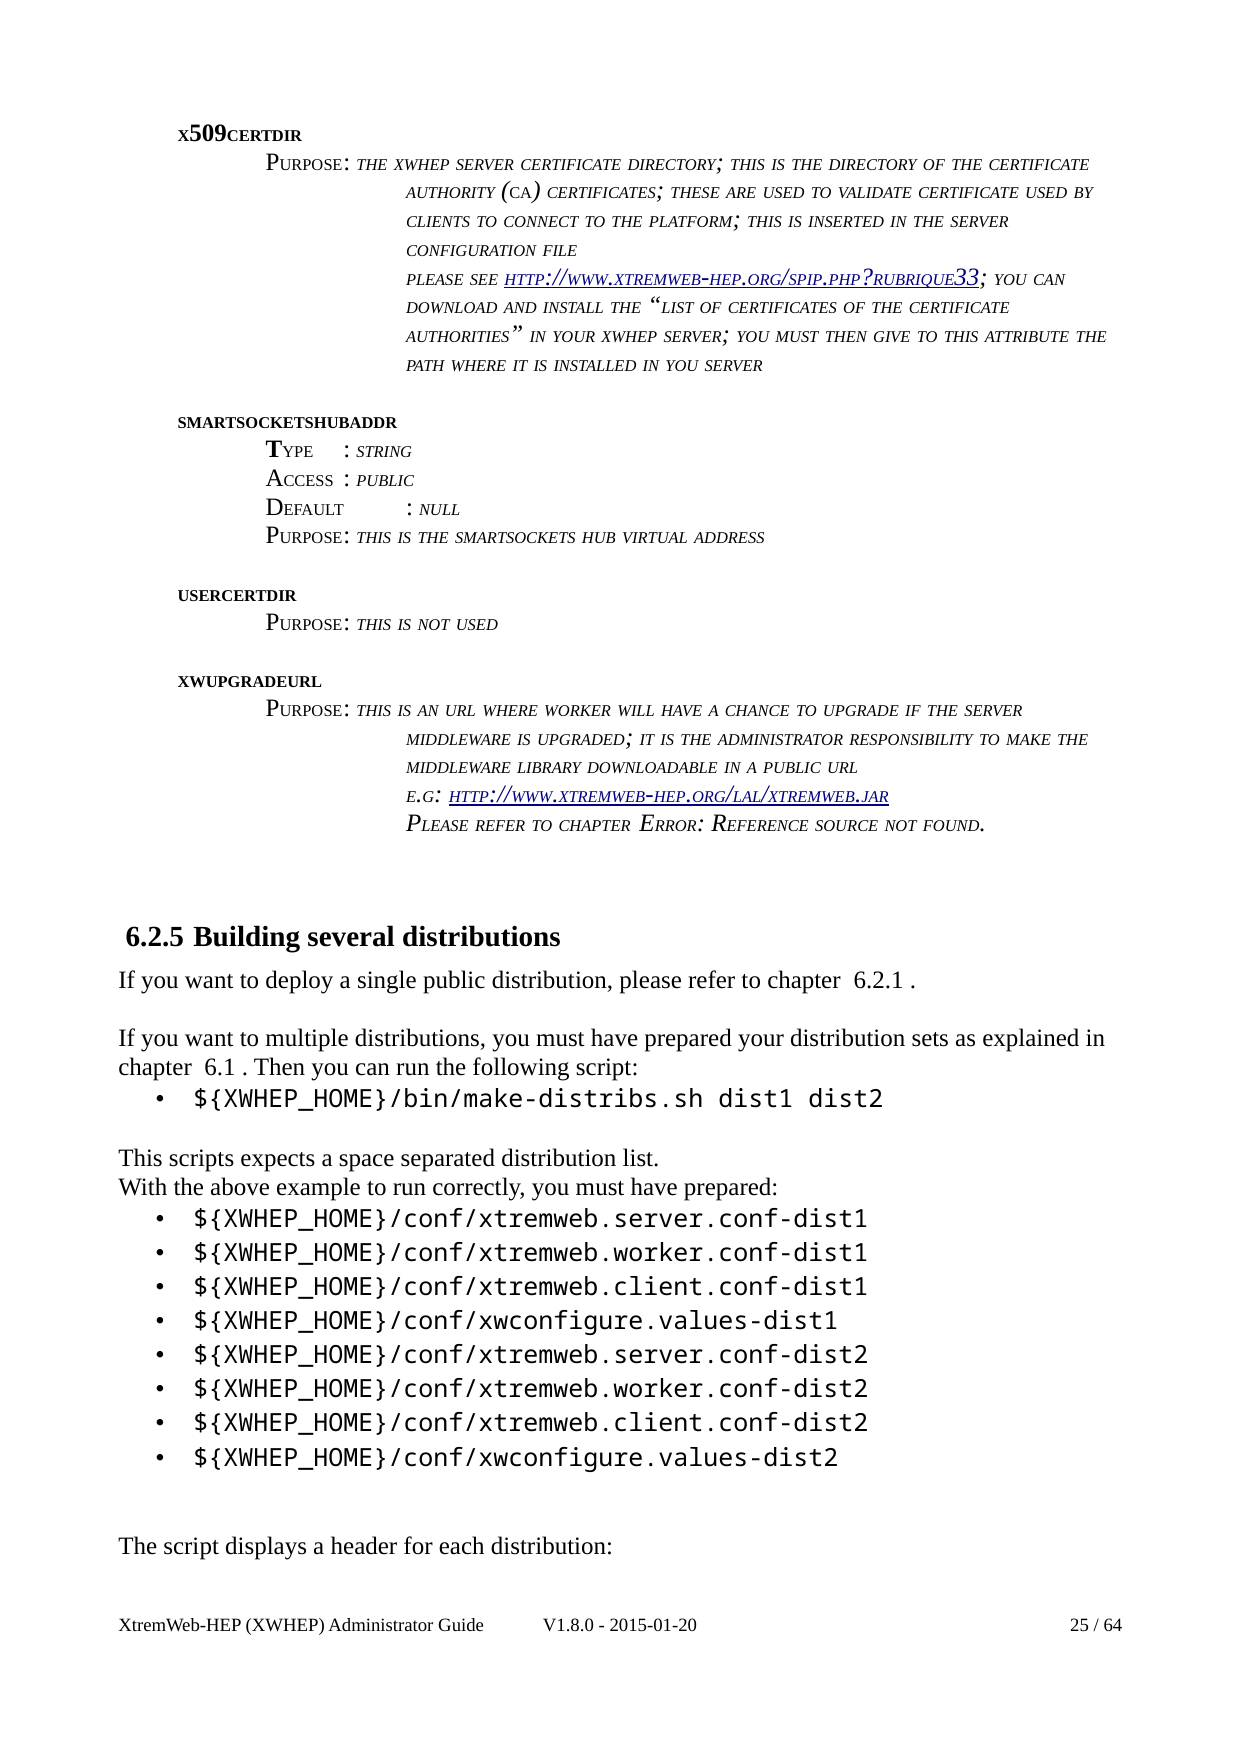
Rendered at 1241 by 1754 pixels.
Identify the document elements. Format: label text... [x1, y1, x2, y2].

text usercertdir [177, 578, 1122, 607]
text Default : null [265, 492, 1122, 521]
text Purpose : this is the smartsockets hub virtual address [265, 521, 1122, 549]
text Purpose : this is not used [265, 607, 1122, 636]
text xwupgradeurl [177, 664, 1122, 693]
list ${XWHEP_HOME}/conf/xtremweb.server.conf-dist2 [156, 1337, 1122, 1371]
list ${XWHEP_HOME}/conf/xwconfigure.values-dist1 [156, 1303, 1122, 1337]
list ${XWHEP_HOME}/conf/xtremweb.worker.conf-dist1 [156, 1235, 1122, 1269]
list ${XWHEP_HOME}/conf/xtremweb.server.conf-dist1 [156, 1201, 1122, 1235]
text Type : string [265, 434, 1122, 463]
subtitle Building several distributions [118, 919, 1122, 953]
text With the above example to run correctly, you must have prepared: [118, 1172, 1122, 1201]
text Purpose : the xwhep server certificate directory; this is the directory of the certificate authority (ca) certificates; these are used to validate certificate used by clients to connect to the platform; this is inserted in the server configuration file please see http://www.xtremweb-hep.org/spip.php?rubrique33; you can download and install the “list of certificates of the certificate authorities” in your xwhep server; you must then give to this attribute the path where it is installed in you server [265, 147, 1122, 377]
text If you want to deploy a single public distribution, please refer to chapter 6.2.1. [118, 965, 1122, 994]
text If you want to multiple distributions, you must have prepared your distribution sets as explained in chapter 6.1. Then you can run the following script: [118, 1023, 1122, 1080]
list ${XWHEP_HOME}/bin/make-distribs.sh dist1 dist2 [156, 1080, 1122, 1114]
text This scripts expects a space separated distribution list. [118, 1143, 1122, 1172]
list ${XWHEP_HOME}/conf/xtremweb.worker.conf-dist2 [156, 1371, 1122, 1405]
text The script displays a header for each distribution: [118, 1531, 1122, 1559]
list ${XWHEP_HOME}/conf/xwconfigure.values-dist2 [156, 1439, 1122, 1473]
text smartsocketshubaddr [177, 406, 1122, 434]
text x509certdir [177, 118, 1122, 147]
list ${XWHEP_HOME}/conf/xtremweb.client.conf-dist1 [156, 1269, 1122, 1303]
text Access : public [265, 463, 1122, 492]
text Purpose : this is an url where worker will have a chance to upgrade if the server middleware is upgraded; it is the administrator responsibility to make the middleware library downloadable in a public url e.g: http://www.xtremweb-hep.org/lal/xtremweb.jar Please refer to chapter Error: Reference source not found. [265, 693, 1122, 837]
list ${XWHEP_HOME}/conf/xtremweb.client.conf-dist2 [156, 1405, 1122, 1439]
